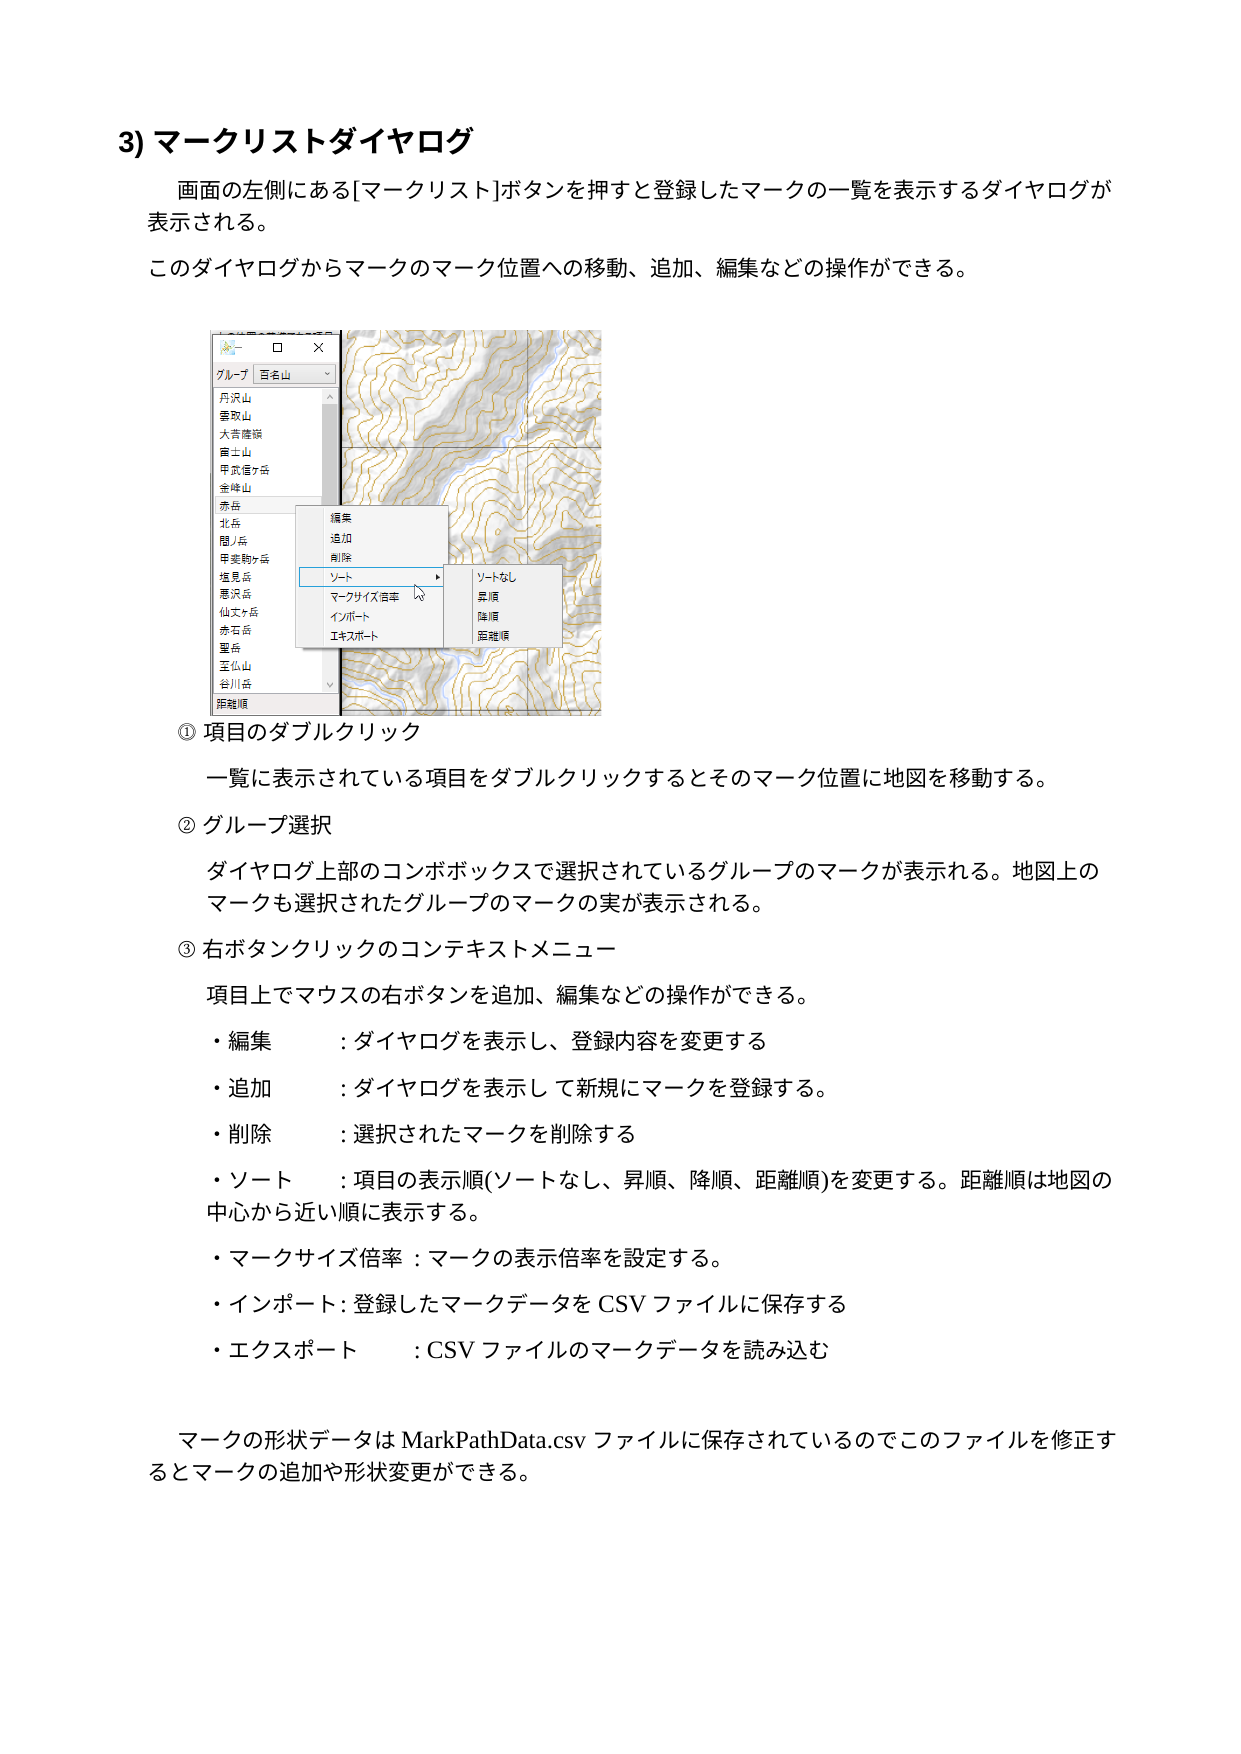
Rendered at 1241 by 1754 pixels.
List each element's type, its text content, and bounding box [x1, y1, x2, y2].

text ② グループ選択 [148, 808, 1122, 839]
text ⓵ 項目のダブルクリック [148, 345, 1122, 747]
text 画面の左側にある[マークリスト]ボタンを押すと登録したマークの一覧を表示するダイヤログが表示される。 [148, 173, 1122, 236]
text ③ 右ボタンクリックのコンテキストメニュー [148, 932, 1122, 963]
subtitle 3) マークリストダイヤログ [118, 118, 1122, 161]
text ・エクスポート : CSVファイルのマークデータを読み込む [207, 1333, 1122, 1365]
text ・インポート : 登録したマークデータをCSVファイルに保存する [207, 1287, 1122, 1319]
text ・削除 : 選択されたマークを削除する [207, 1117, 1122, 1148]
text ・マークサイズ倍率 : マークの表示倍率を設定する。 [207, 1241, 1122, 1273]
text ・ソート : 項目の表示順(ソートなし、昇順、降順、距離順)を変更する。距離順は地図の中心から近い順に表示する。 [207, 1163, 1122, 1226]
text 一覧に表示されている項目をダブルクリックするとそのマーク位置に地図を移動する。 [177, 761, 1122, 793]
text ・追加 : ダイヤログを表示し て新規にマークを登録する。 [207, 1071, 1122, 1102]
text ・編集 : ダイヤログを表示し、登録内容を変更する [207, 1024, 1122, 1056]
text 項目上でマウスの右ボタンを追加、編集などの操作ができる。 [207, 978, 1122, 1010]
text ダイヤログ上部のコンボボックスで選択されているグループのマークが表示れる。地図上のマークも選択されたグループのマークの実が表示される。 [207, 854, 1122, 917]
text マークの形状データは MarkPathData.csv ファイルに保存されているのでこのファイルを修正するとマークの追加や形状変更ができる。 [148, 1423, 1122, 1486]
picture [210, 330, 602, 716]
text このダイヤログからマークのマーク位置への移動、追加、編集などの操作ができる。 [148, 251, 1122, 283]
